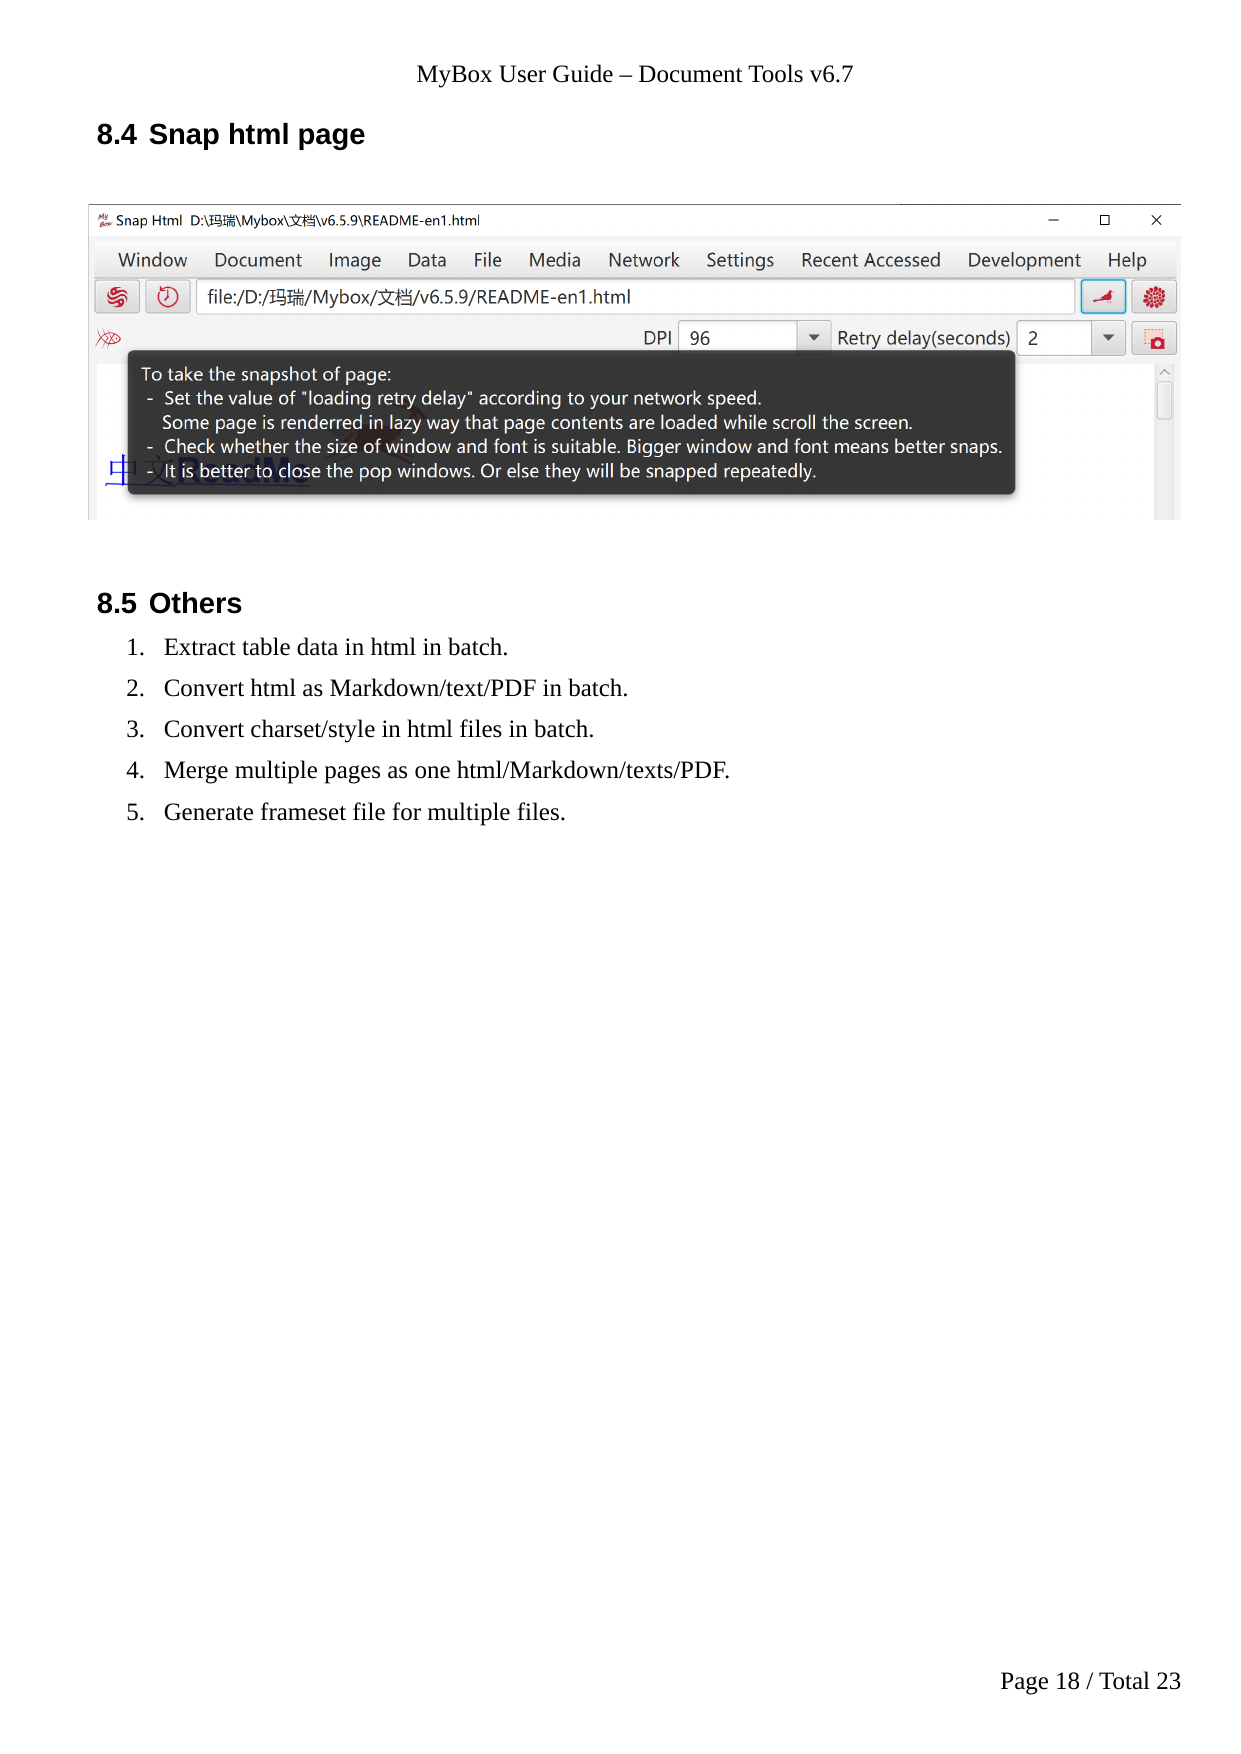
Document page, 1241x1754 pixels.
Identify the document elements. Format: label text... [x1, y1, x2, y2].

list Extract table data in html in batch. [126, 632, 1181, 661]
list Convert charset/style in html files in batch. [126, 714, 1181, 743]
list Generate frameset file for multiple files. [126, 797, 1181, 826]
subtitle Others [88, 586, 1181, 619]
picture [88, 204, 1182, 520]
subtitle Snap html page [88, 117, 1181, 151]
list Merge multiple pages as one html/Markdown/texts/PDF. [126, 756, 1181, 784]
list Convert html as Markdown/text/PDF in batch. [126, 673, 1181, 702]
